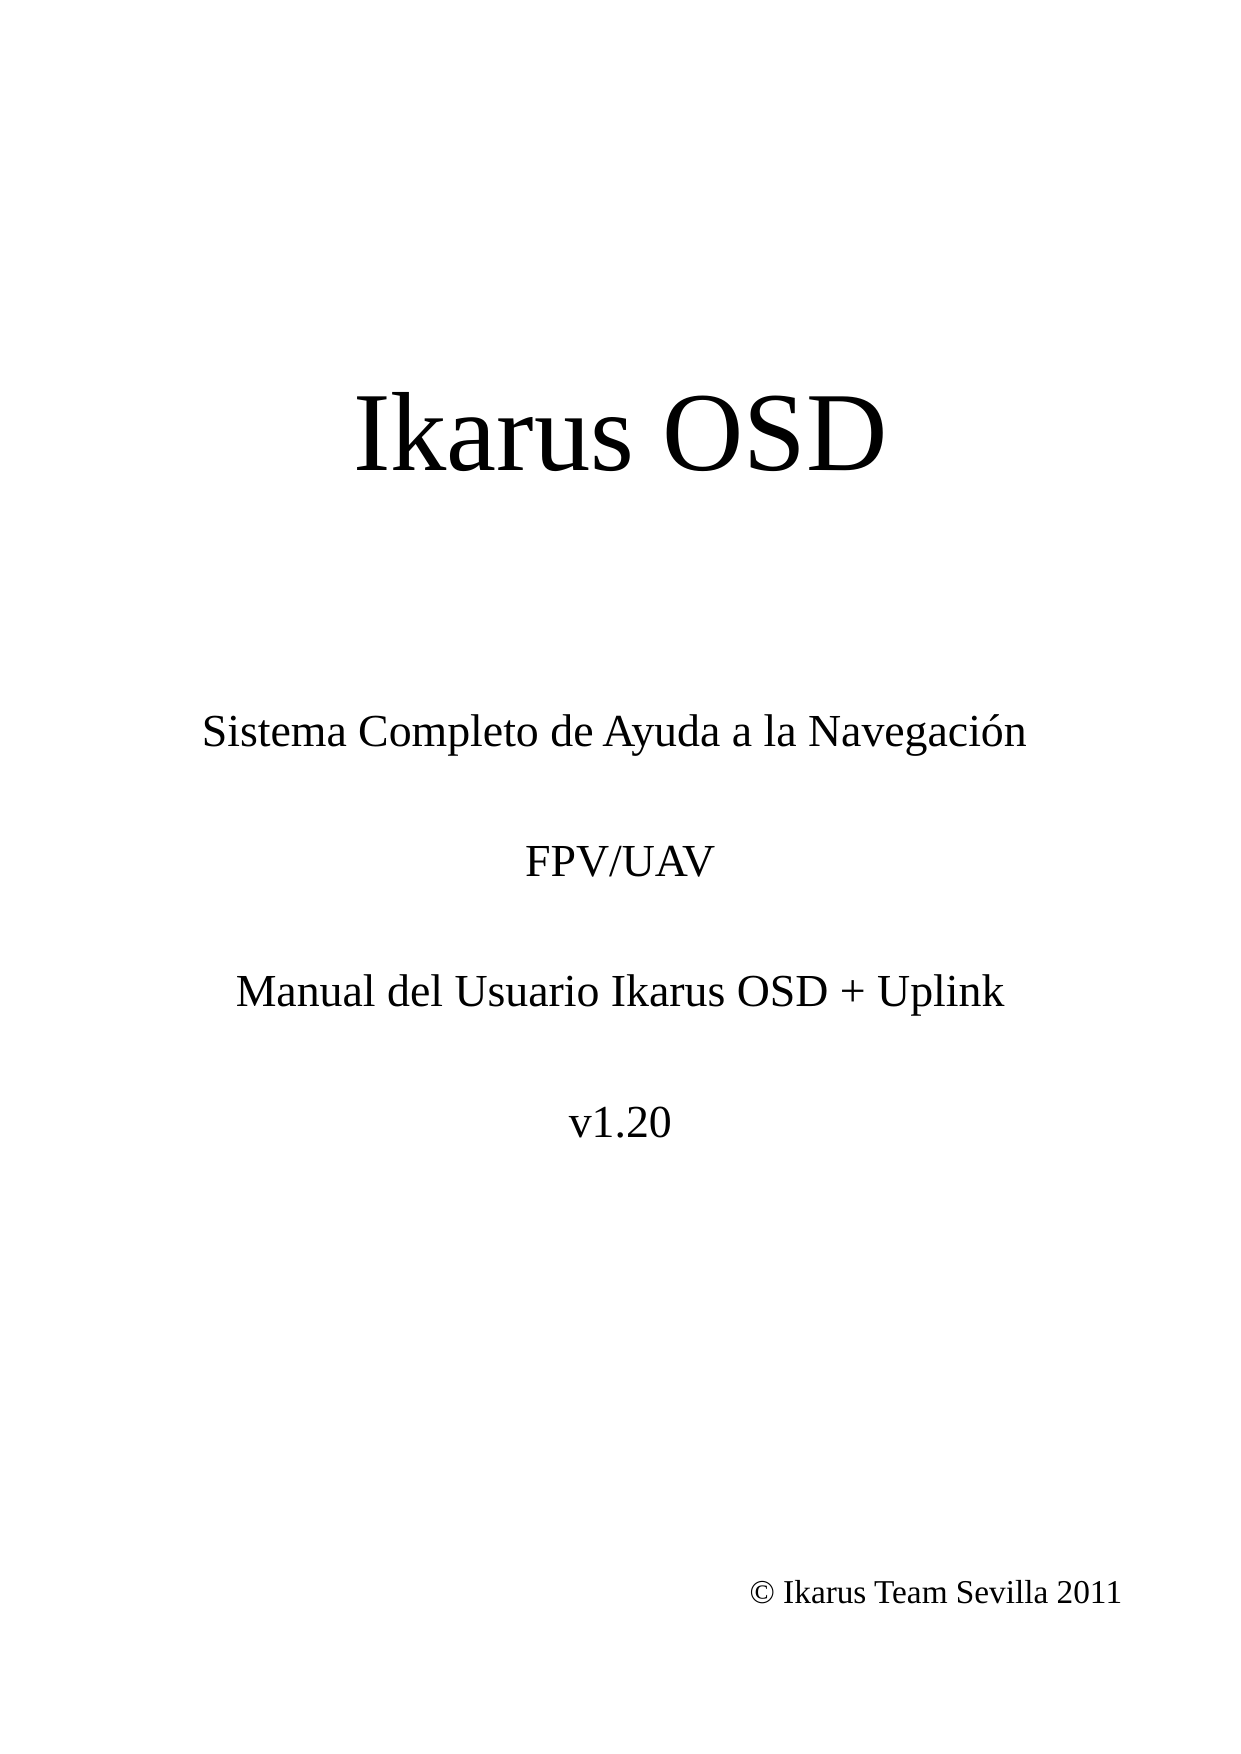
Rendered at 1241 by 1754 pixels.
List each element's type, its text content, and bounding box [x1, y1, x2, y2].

text Sistema Completo de Ayuda a la Navegación [118, 703, 1122, 756]
text v1.20 [118, 1094, 1122, 1147]
text FPV/UAV [118, 833, 1122, 886]
text © Ikarus Team Sevilla 2011 [118, 1572, 1122, 1610]
text Manual del Usuario Ikarus OSD + Uplink [118, 964, 1122, 1017]
text Ikarus OSD [118, 366, 1122, 495]
